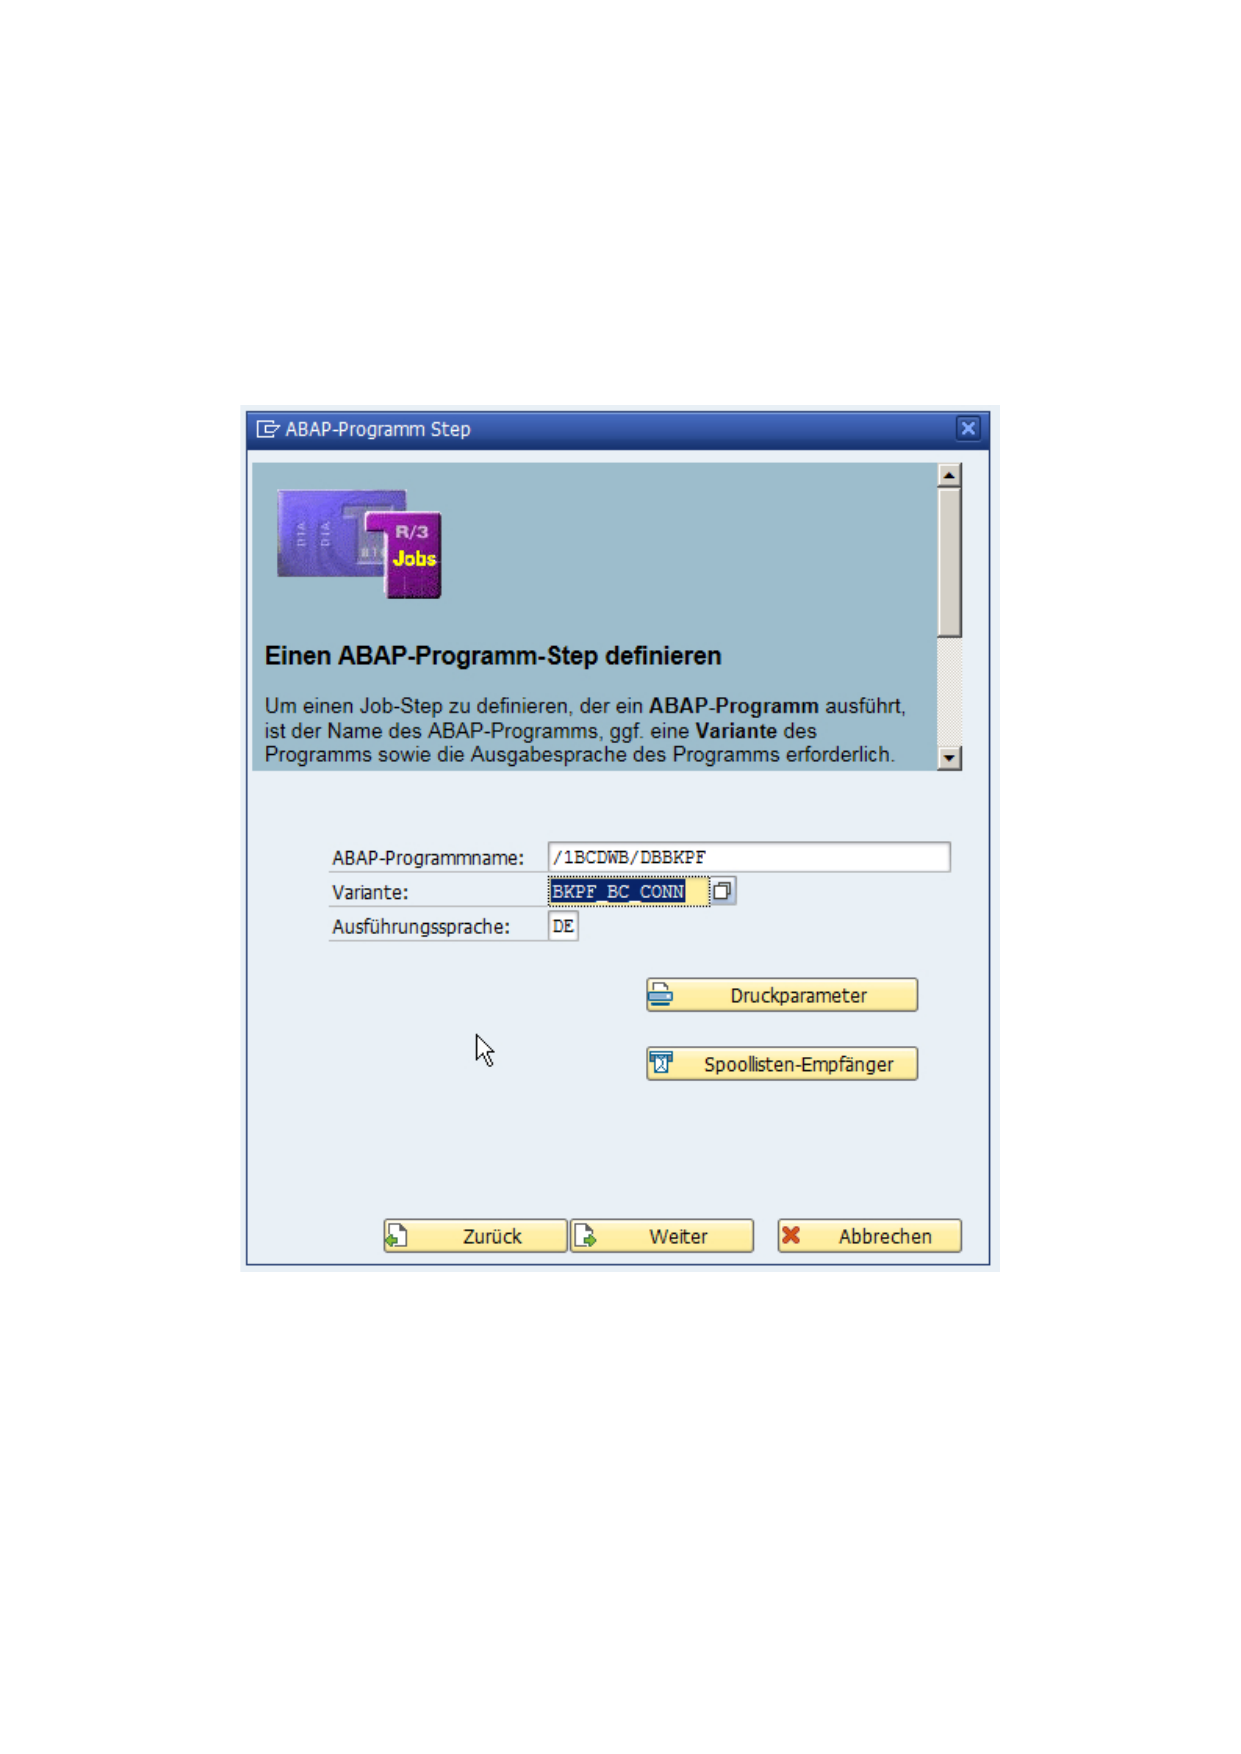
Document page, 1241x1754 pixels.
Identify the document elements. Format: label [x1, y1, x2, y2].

picture [240, 405, 1000, 1272]
